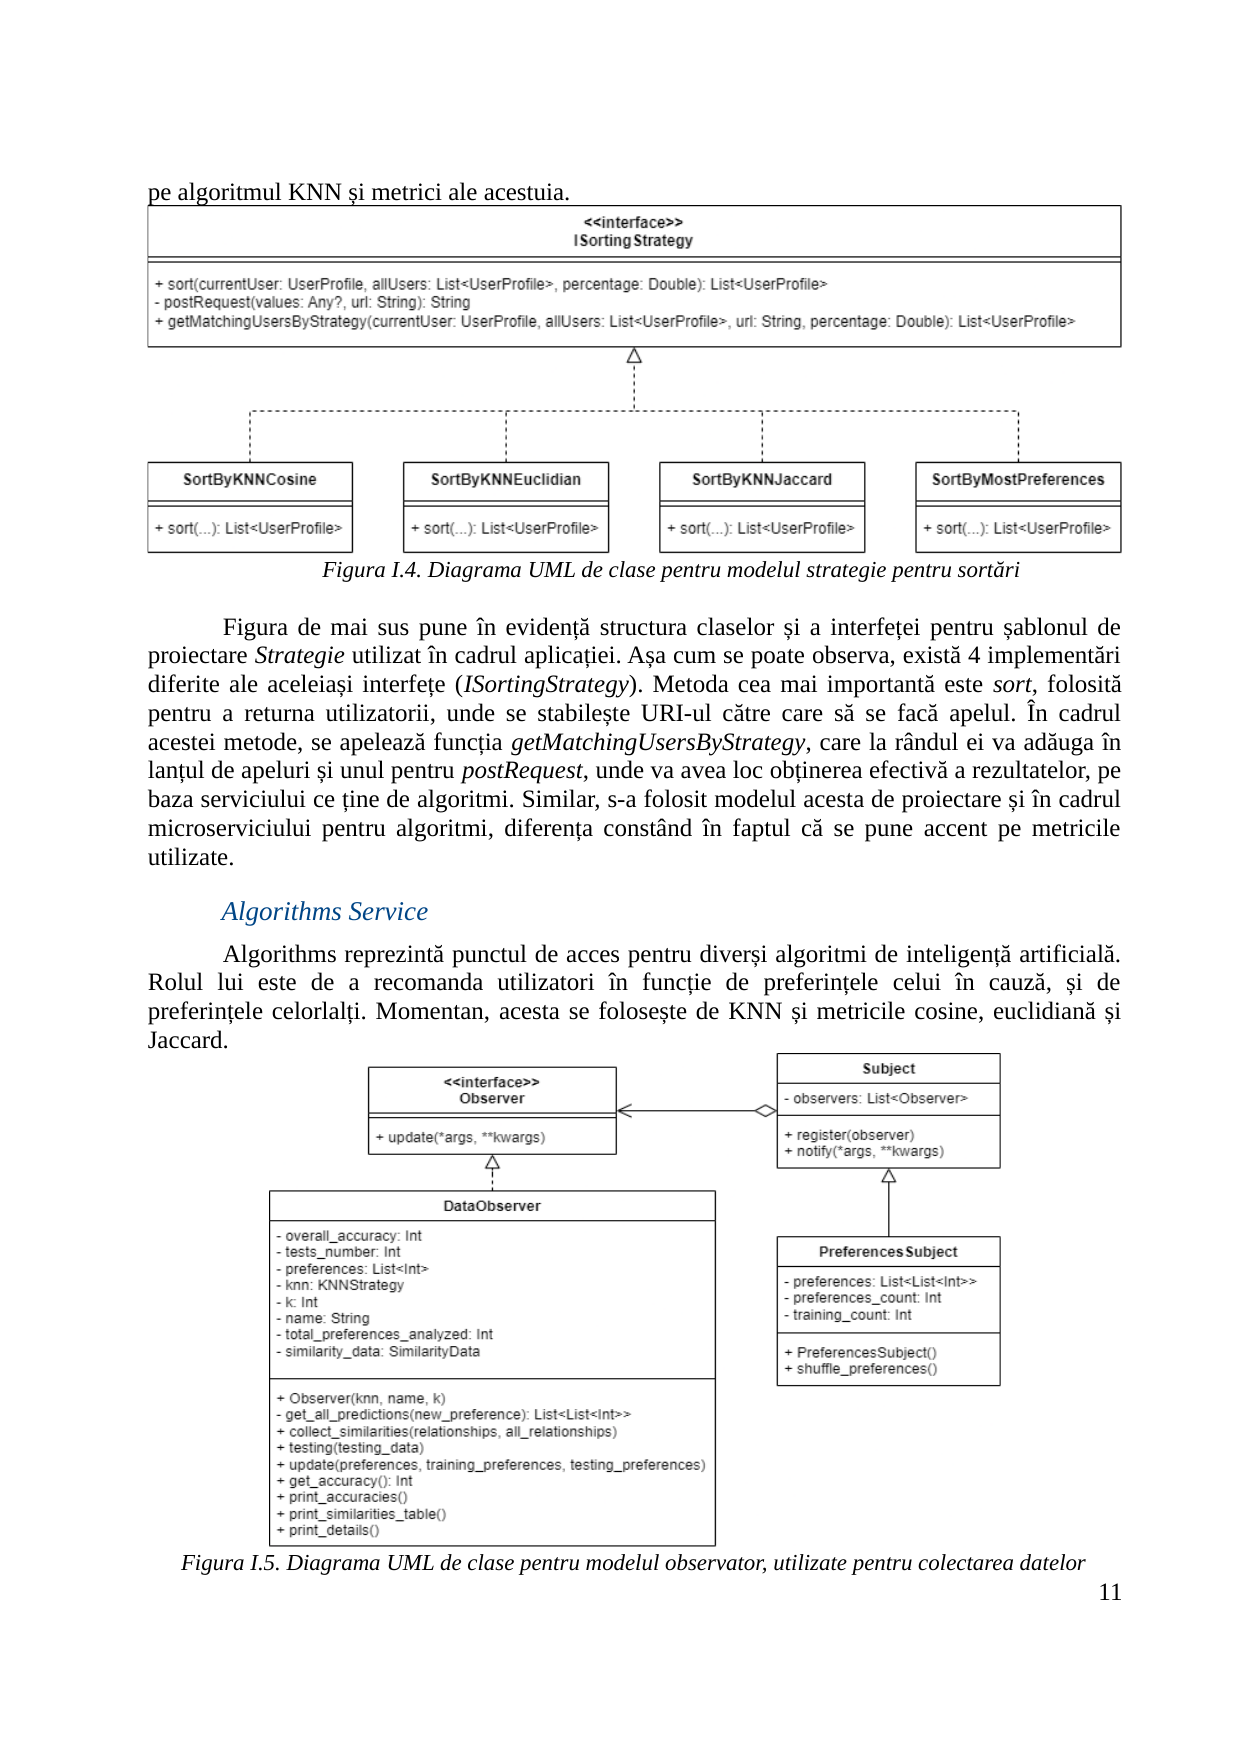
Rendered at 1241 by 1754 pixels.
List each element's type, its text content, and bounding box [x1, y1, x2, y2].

text Figura de mai sus pune în evidență structura claselor și a interfeței pentru șablonul de proiectare Strategie utilizat în cadrul aplicației. Așa cum se poate observa, există 4 implementări diferite ale aceleiași interfețe (ISortingStrategy). Metoda cea mai importantă este sort, folosită pentru a returna utilizatorii, unde se stabilește URI-ul către care să se facă apelul. În cadrul acestei metode, se apelează funcția getMatchingUsersByStrategy, care la rândul ei va adăuga în lanțul de apeluri și unul pentru postRequest, unde va avea loc obținerea efectivă a rezultatelor, pe baza serviciului ce ține de algoritmi. Similar, s-a folosit modelul acesta de proiectare și în cadrul microserviciului pentru algoritmi, diferența constând în faptul că se pune accent pe metricile utilizate. [148, 612, 1122, 870]
text Figura I.5. Diagrama UML de clase pentru modelul observator, utilizate pentru colectarea datelor [148, 1549, 1122, 1576]
text pe algoritmul KNN și metrici ale acestuia. [148, 177, 1122, 205]
text Figura I.4. Diagrama UML de clase pentru modelul strategie pentru sortări [148, 557, 1122, 583]
text Algorithms reprezintă punctul de acces pentru diverși algoritmi de inteligență artificială. Rolul lui este de a recomanda utilizatori în funcție de preferințele celui în cauză, și de preferințele celorlalți. Momentan, acesta se folosește de KNN și metricile cosine, euclidiană și Jaccard. [148, 939, 1122, 1054]
subtitle Algorithms Service [221, 895, 1122, 926]
